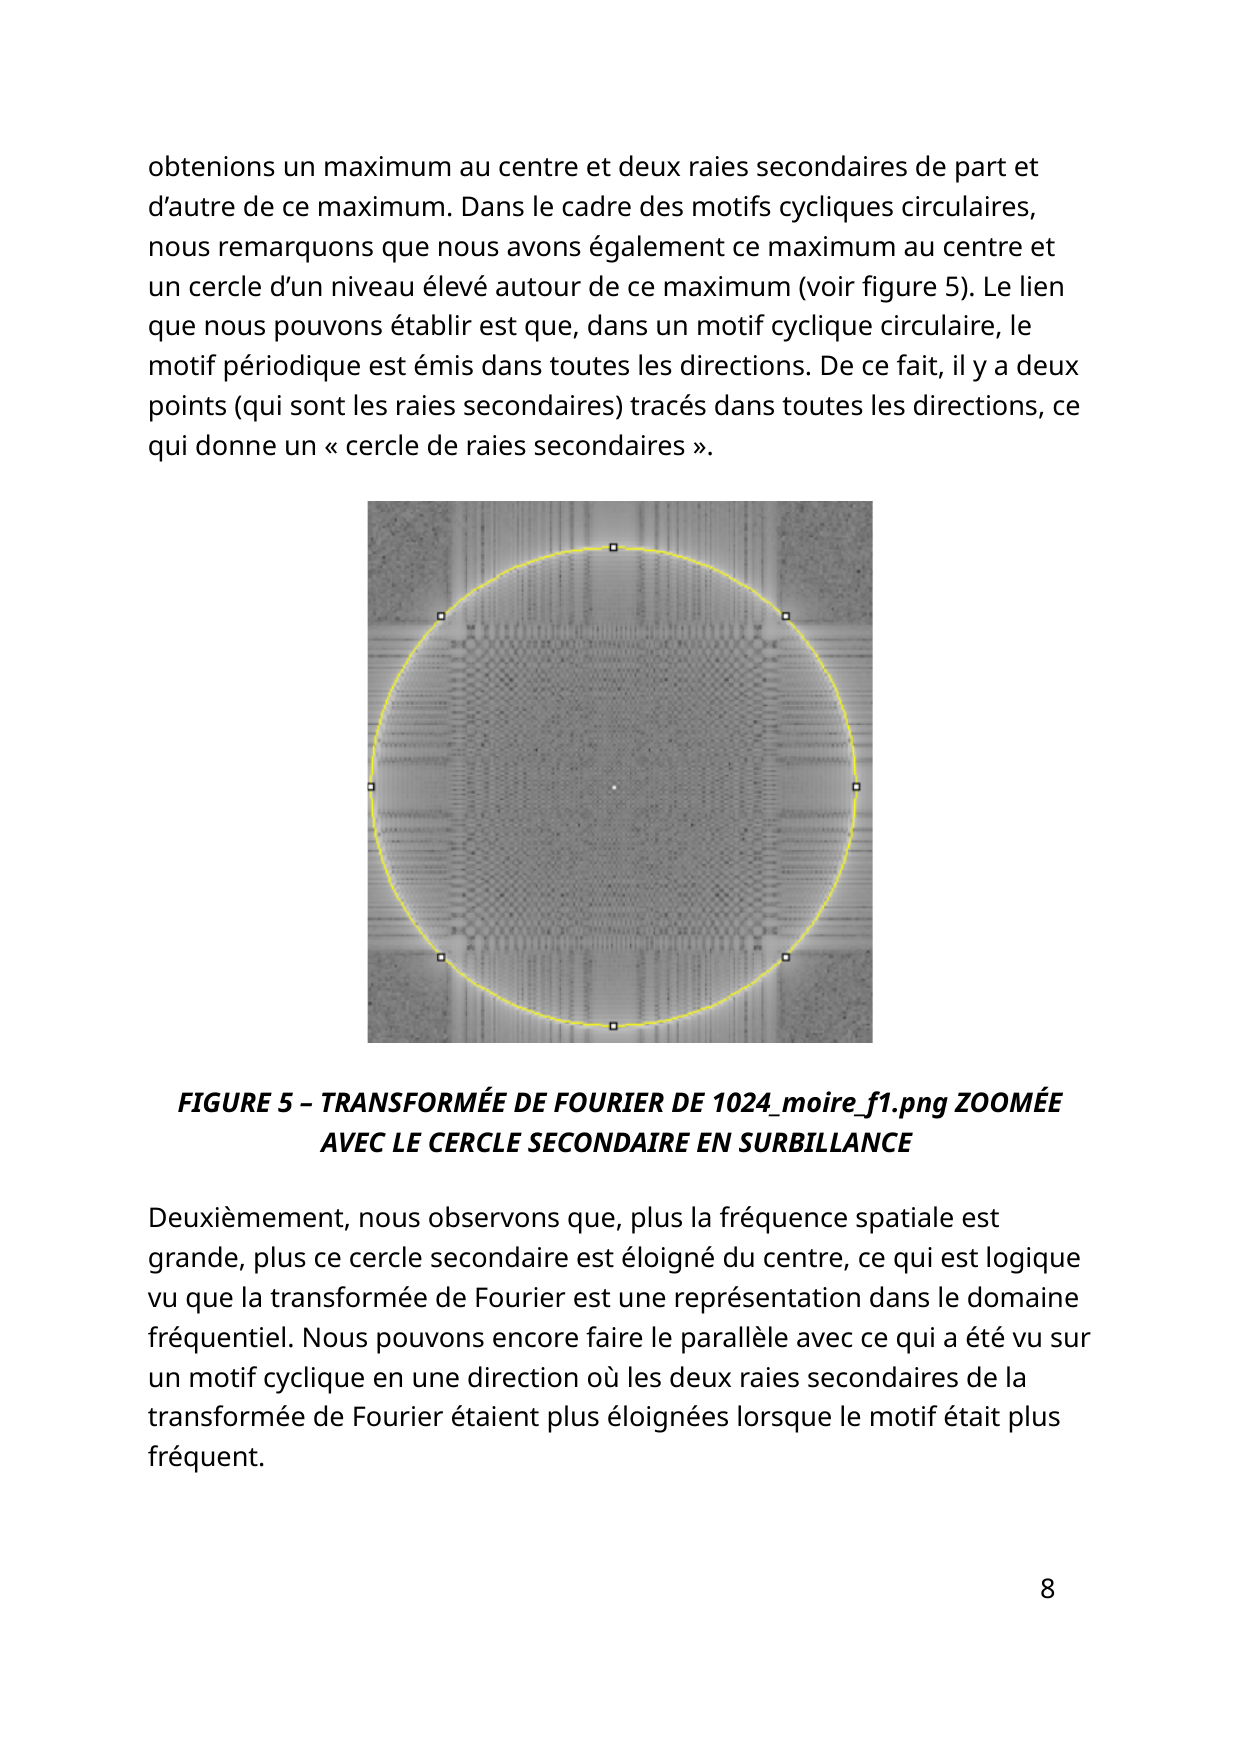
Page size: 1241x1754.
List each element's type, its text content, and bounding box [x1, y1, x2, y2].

text Deuxièmement, nous observons que, plus la fréquence spatiale est grande, plus ce cercle secondaire est éloigné du centre, ce qui est logique vu que la transformée de Fourier est une représentation dans le domaine fréquentiel. Nous pouvons encore faire le parallèle avec ce qui a été vu sur un motif cyclique en une direction où les deux raies secondaires de la transformée de Fourier étaient plus éloignées lorsque le motif était plus fréquent. [148, 1199, 1093, 1474]
picture [367, 501, 873, 1043]
text obtenions un maximum au centre et deux raies secondaires de part et d’autre de ce maximum. Dans le cadre des motifs cycliques circulaires, nous remarquons que nous avons également ce maximum au centre et un cercle d’un niveau élevé autour de ce maximum (voir figure 5). Le lien que nous pouvons établir est que, dans un motif cyclique circulaire, le motif périodique est émis dans toutes les directions. De ce fait, il y a deux points (qui sont les raies secondaires) tracés dans toutes les directions, ce qui donne un « cercle de raies secondaires ». [148, 148, 1093, 463]
text FIGURE 5 – TRANSFORMÉE DE FOURIER DE 1024_moire_f1.png ZOOMÉE AVEC LE CERCLE SECONDAIRE EN SURBILLANCE [148, 501, 1093, 1161]
